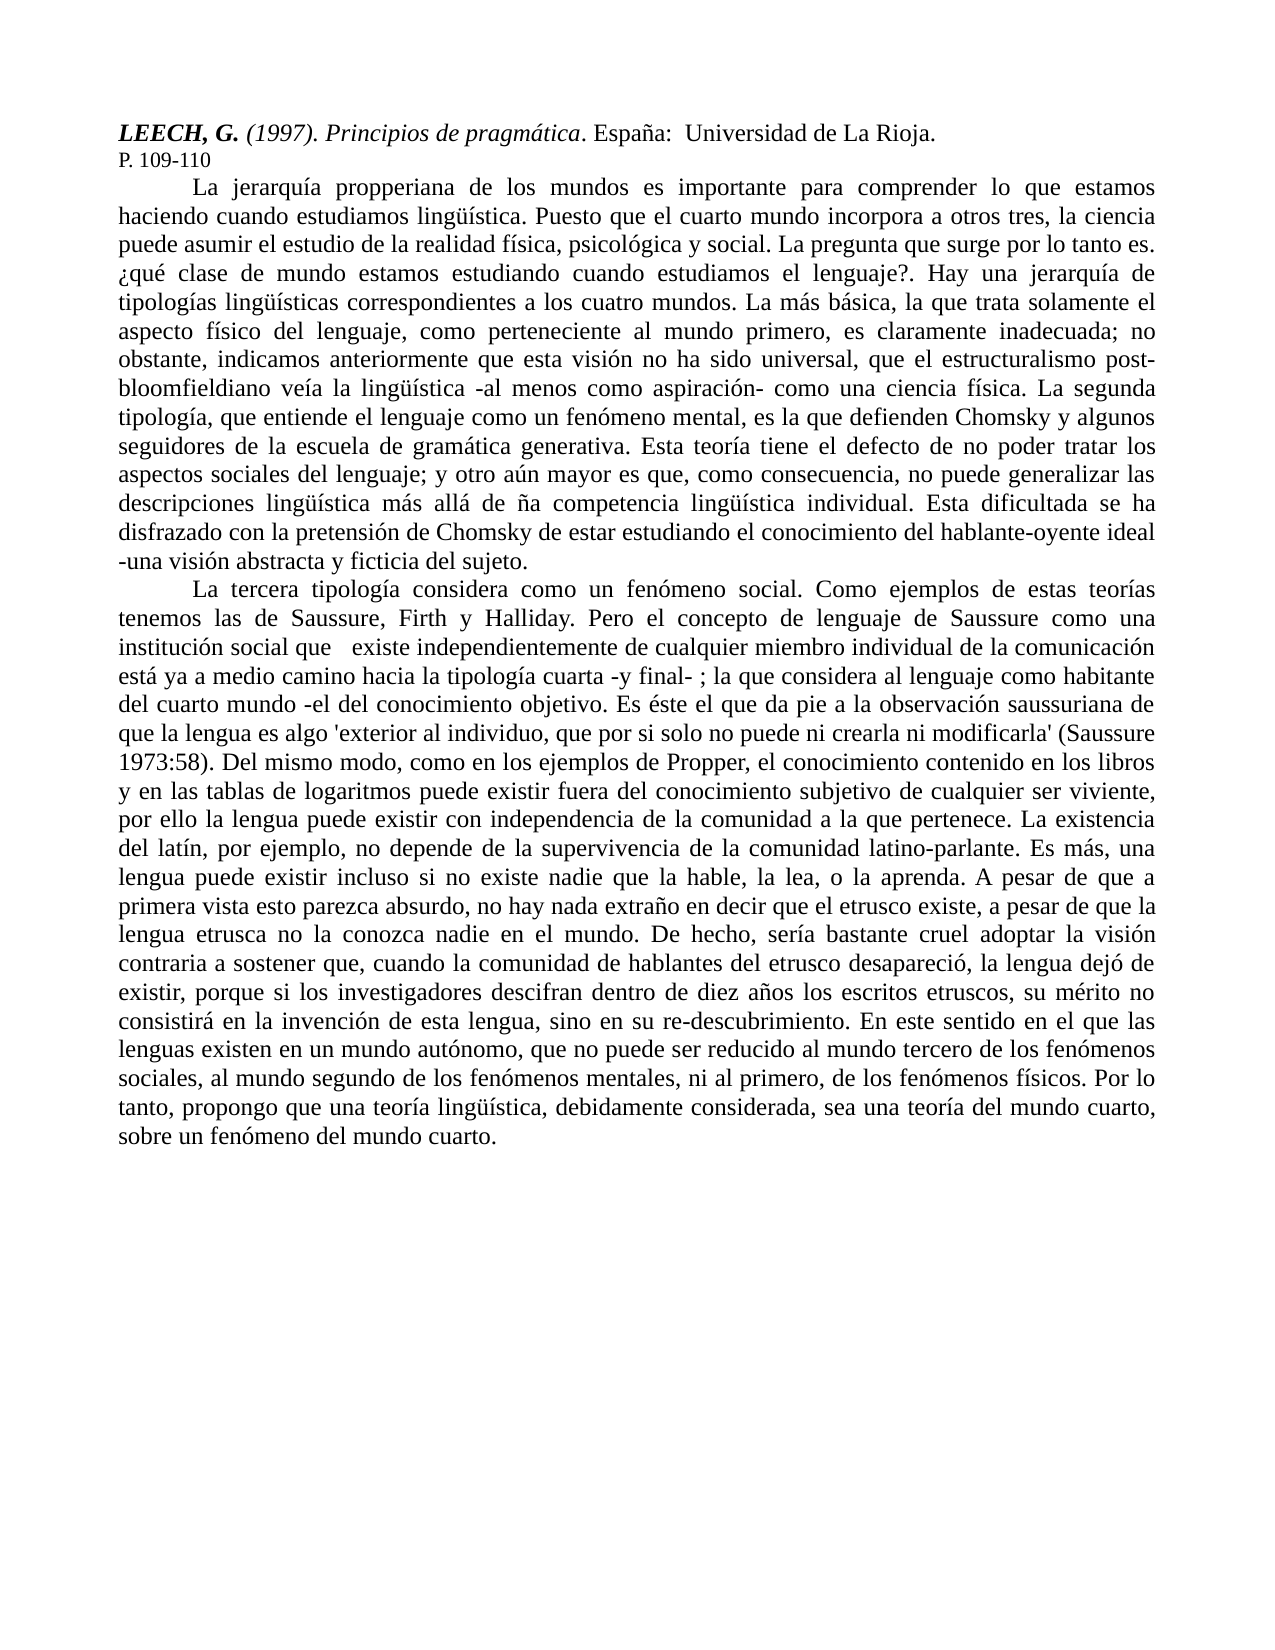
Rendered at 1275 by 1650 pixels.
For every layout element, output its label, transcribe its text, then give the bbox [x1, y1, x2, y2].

text P. 109-110 [118, 147, 1157, 172]
text La tercera tipología considera como un fenómeno social. Como ejemplos de estas teorías tenemos las de Saussure, Firth y Halliday. Pero el concepto de lenguaje de Saussure como una institución social que existe independientemente de cualquier miembro individual de la comunicación está ya a medio camino hacia la tipología cuarta -y final- ; la que considera al lenguaje como habitante del cuarto mundo -el del conocimiento objetivo. Es éste el que da pie a la observación saussuriana de que la lengua es algo 'exterior al individuo, que por si solo no puede ni crearla ni modificarla' (Saussure 1973:58). Del mismo modo, como en los ejemplos de Propper, el conocimiento contenido en los libros y en las tablas de logaritmos puede existir fuera del conocimiento subjetivo de cualquier ser viviente, por ello la lengua puede existir con independencia de la comunidad a la que pertenece. La existencia del latín, por ejemplo, no depende de la supervivencia de la comunidad latino-parlante. Es más, una lengua puede existir incluso si no existe nadie que la hable, la lea, o la aprenda. A pesar de que a primera vista esto parezca absurdo, no hay nada extraño en decir que el etrusco existe, a pesar de que la lengua etrusca no la conozca nadie en el mundo. De hecho, sería bastante cruel adoptar la visión contraria a sostener que, cuando la comunidad de hablantes del etrusco desapareció, la lengua dejó de existir, porque si los investigadores descifran dentro de diez años los escritos etruscos, su mérito no consistirá en la invención de esta lengua, sino en su re-descubrimiento. En este sentido en el que las lenguas existen en un mundo autónomo, que no puede ser reducido al mundo tercero de los fenómenos sociales, al mundo segundo de los fenómenos mentales, ni al primero, de los fenómenos físicos. Por lo tanto, propongo que una teoría lingüística, debidamente considerada, sea una teoría del mundo cuarto, sobre un fenómeno del mundo cuarto. [118, 574, 1157, 1149]
text LEECH, G. (1997). Principios de pragmática. España: Universidad de La Rioja. [118, 118, 1157, 147]
text La jerarquía propperiana de los mundos es importante para comprender lo que estamos haciendo cuando estudiamos lingüística. Puesto que el cuarto mundo incorpora a otros tres, la ciencia puede asumir el estudio de la realidad física, psicológica y social. La pregunta que surge por lo tanto es. ¿qué clase de mundo estamos estudiando cuando estudiamos el lenguaje?. Hay una jerarquía de tipologías lingüísticas correspondientes a los cuatro mundos. La más básica, la que trata solamente el aspecto físico del lenguaje, como perteneciente al mundo primero, es claramente inadecuada; no obstante, indicamos anteriormente que esta visión no ha sido universal, que el estructuralismo post-bloomfieldiano veía la lingüística -al menos como aspiración- como una ciencia física. La segunda tipología, que entiende el lenguaje como un fenómeno mental, es la que defienden Chomsky y algunos seguidores de la escuela de gramática generativa. Esta teoría tiene el defecto de no poder tratar los aspectos sociales del lenguaje; y otro aún mayor es que, como consecuencia, no puede generalizar las descripciones lingüística más allá de ña competencia lingüística individual. Esta dificultada se ha disfrazado con la pretensión de Chomsky de estar estudiando el conocimiento del hablante-oyente ideal -una visión abstracta y ficticia del sujeto. [118, 172, 1157, 574]
